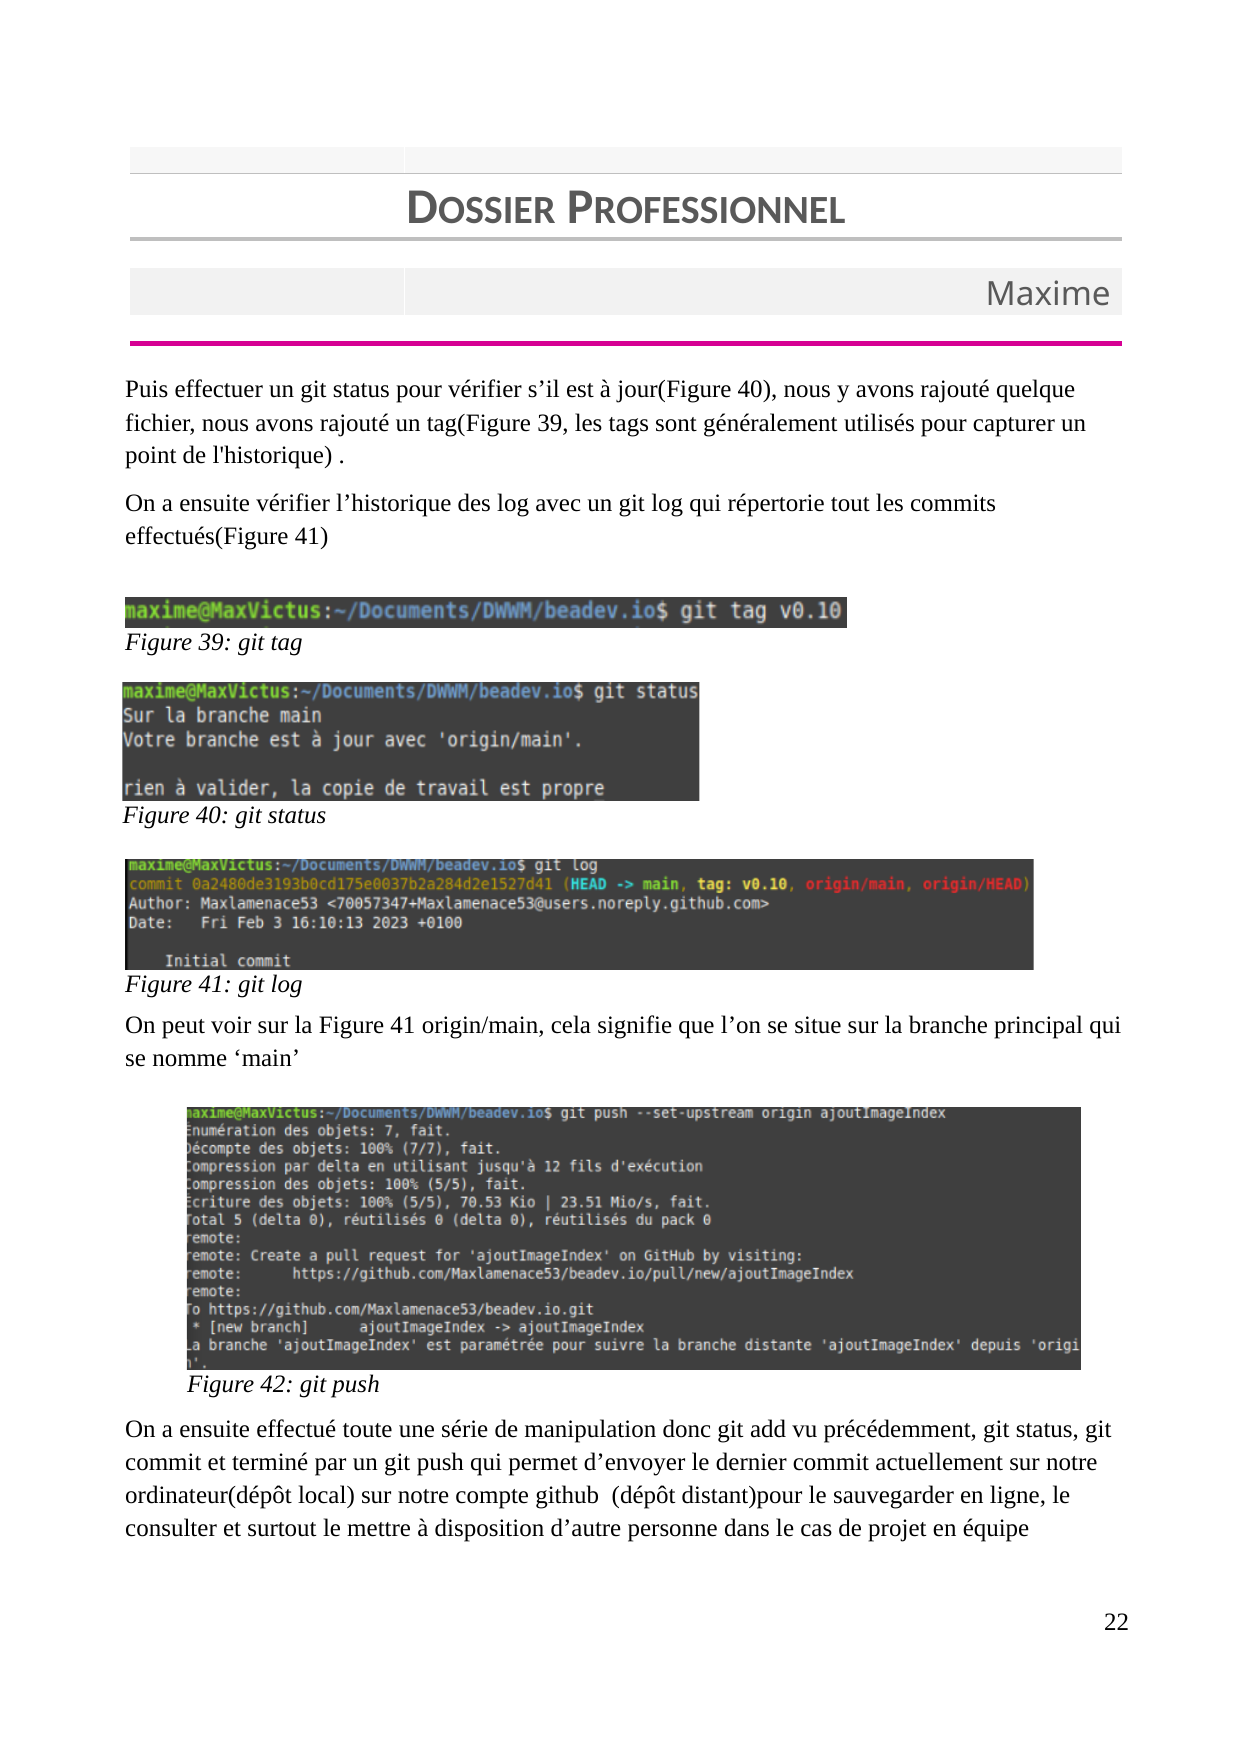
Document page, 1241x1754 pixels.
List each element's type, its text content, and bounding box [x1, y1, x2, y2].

text On a ensuite vérifier l’historique des log avec un git log qui répertorie tout les commits effectués(Figure 41) [125, 488, 1123, 550]
text Figure 40: git status [122, 801, 699, 829]
picture [125, 597, 847, 628]
text Figure 42: git push [187, 1370, 1081, 1398]
picture [122, 682, 700, 801]
picture [186, 1107, 1081, 1370]
text Figure 39: git tag [125, 628, 847, 656]
text Puis effectuer un git status pour vérifier s’il est à jour(Figure 40), nous y avons rajouté quelque fichier, nous avons rajouté un tag(Figure 39, les tags sont généralement utilisés pour capturer un point de l'historique) . [125, 374, 1123, 469]
picture [125, 859, 1034, 970]
text On peut voir sur la Figure 41 origin/main, cela signifie que l’on se situe sur la branche principal qui se nomme ‘main’ [122, 616, 1123, 1072]
text On a ensuite effectué toute une série de manipulation donc git add vu précédemment, git status, git commit et terminé par un git push qui permet d’envoyer le dernier commit actuellement sur notre ordinateur(dépôt local) sur notre compte github (dépôt distant)pour le sauvegarder en ligne, le consulter et surtout le mettre à disposition d’autre personne dans le cas de projet en équipe [125, 1091, 1123, 1542]
text Figure 41: git log [125, 970, 1034, 998]
